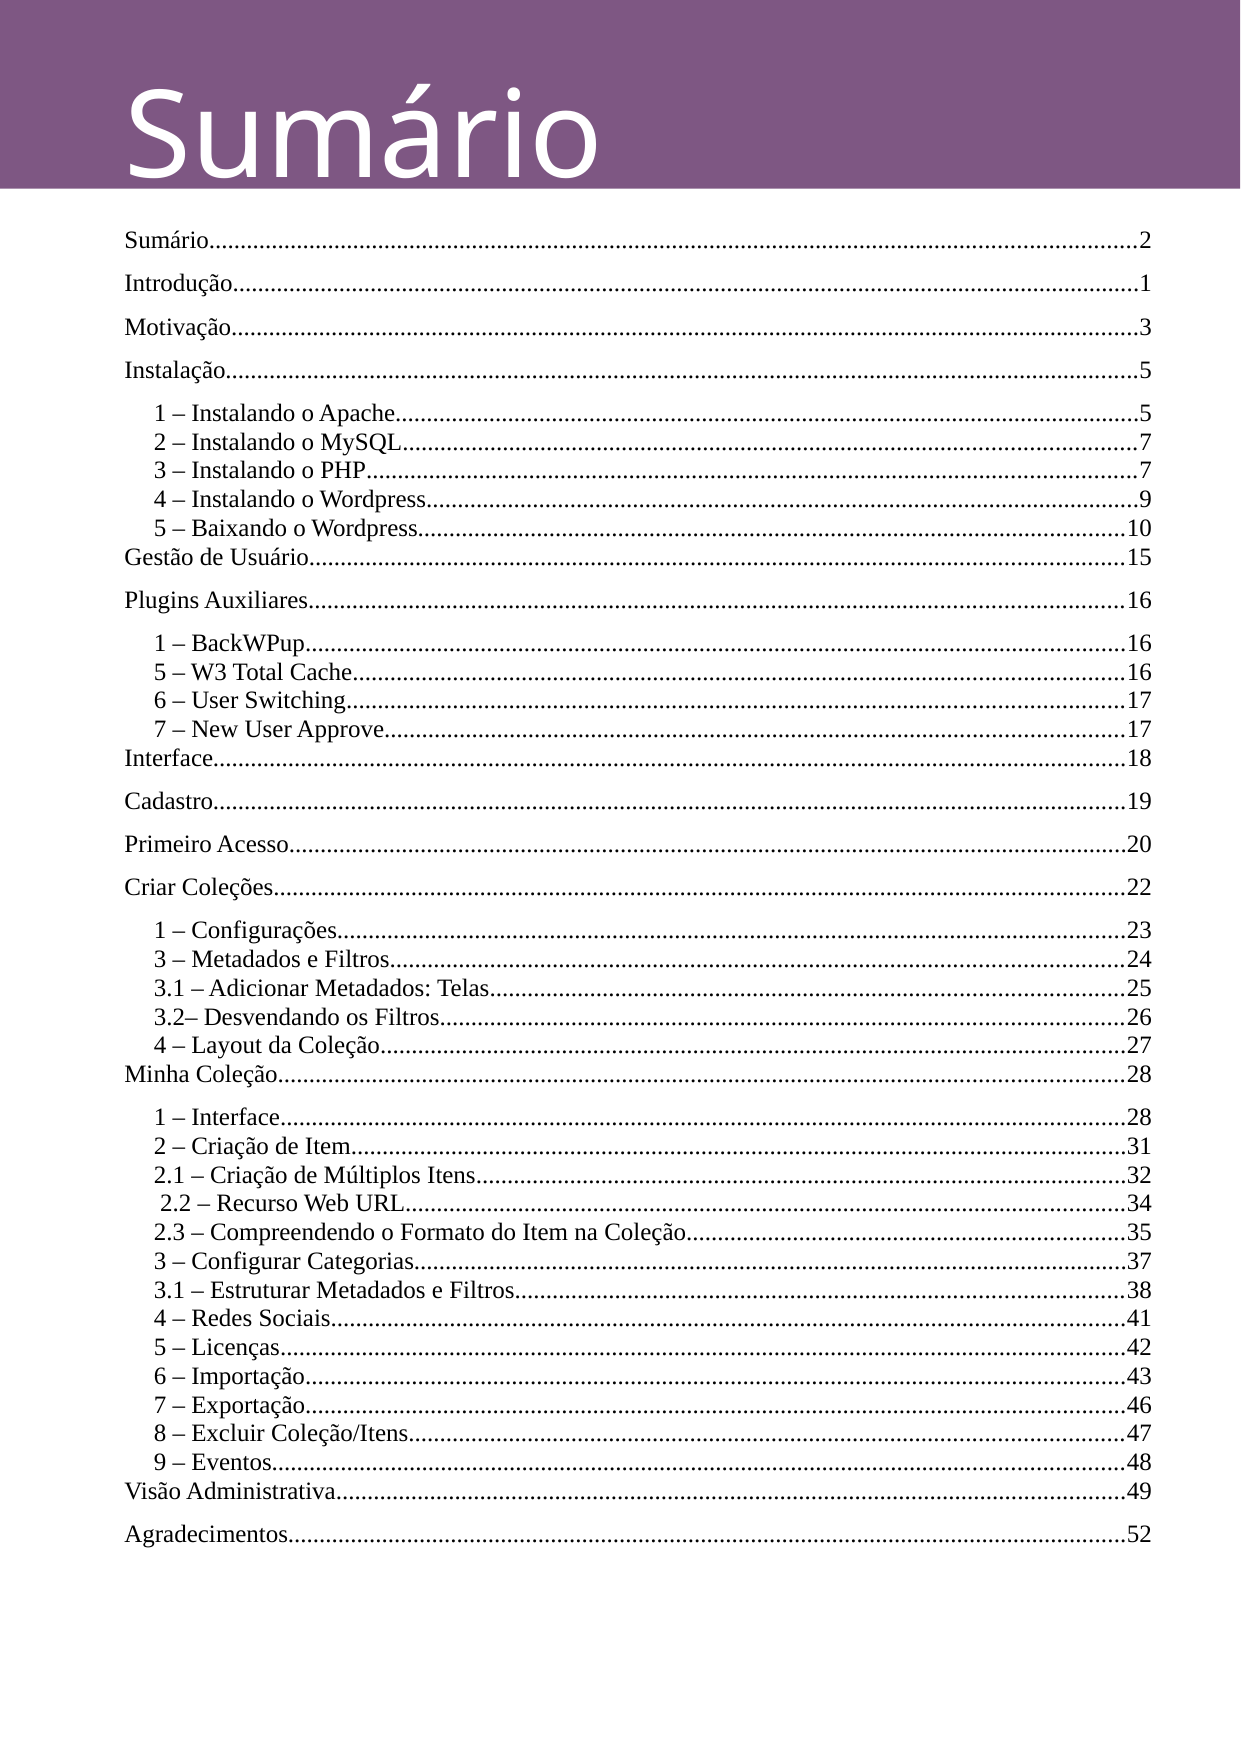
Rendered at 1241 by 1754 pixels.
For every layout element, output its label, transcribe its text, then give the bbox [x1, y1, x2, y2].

text 6 – User Switching 17 [153, 685, 1152, 714]
text Minha Coleção 28 [124, 1059, 1152, 1088]
text Introdução 1 [124, 268, 1152, 297]
text Plugins Auxiliares 16 [124, 585, 1152, 613]
text 2 – Instalando o MySQL 7 [153, 427, 1152, 455]
text 7 – New User Approve 17 [153, 714, 1152, 743]
text 3.2– Desvendando os Filtros 26 [153, 1002, 1152, 1030]
text 5 – Licenças 42 [153, 1332, 1152, 1361]
text 1 – Instalando o Apache 5 [153, 398, 1152, 427]
text Sumário 2 [124, 225, 1152, 254]
text 5 – W3 Total Cache 16 [153, 657, 1152, 685]
text 2 – Criação de Item 31 [153, 1131, 1152, 1160]
text 6 – Importação 43 [153, 1361, 1152, 1390]
text 1 – Interface 28 [153, 1102, 1152, 1131]
text 1 – BackWPup 16 [153, 628, 1152, 657]
text 3.1 – Adicionar Metadados: Telas 25 [153, 973, 1152, 1002]
text Primeiro Acesso 20 [124, 829, 1152, 858]
text 7 – Exportação 46 [153, 1390, 1152, 1418]
text 4 – Layout da Coleção 27 [153, 1030, 1152, 1059]
text 3 – Configurar Categorias 37 [153, 1246, 1152, 1275]
text 4 – Instalando o Wordpress 9 [153, 484, 1152, 513]
text 2.2 – Recurso Web URL 34 [153, 1188, 1152, 1217]
text Motivação 3 [124, 312, 1152, 340]
text 3 – Metadados e Filtros 24 [153, 944, 1152, 973]
text Interface 18 [124, 743, 1152, 772]
text Gestão de Usuário 15 [124, 542, 1152, 570]
text Instalação 5 [124, 355, 1152, 383]
text 2.3 – Compreendendo o Formato do Item na Coleção 35 [153, 1217, 1152, 1246]
text Agradecimentos 52 [124, 1519, 1152, 1548]
text 9 – Eventos 48 [153, 1447, 1152, 1476]
text Criar Coleções 22 [124, 872, 1152, 901]
text 3.1 – Estruturar Metadados e Filtros 38 [153, 1275, 1152, 1303]
text 1 – Configurações 23 [153, 915, 1152, 944]
text Visão Administrativa 49 [124, 1476, 1152, 1505]
text 5 – Baixando o Wordpress 10 [153, 513, 1152, 542]
text 8 – Excluir Coleção/Itens 47 [153, 1418, 1152, 1447]
text 4 – Redes Sociais 41 [153, 1303, 1152, 1332]
text Cadastro 19 [124, 786, 1152, 815]
subtitle Sumário [124, 189, 1152, 213]
text 3 – Instalando o PHP 7 [153, 455, 1152, 484]
text 2.1 – Criação de Múltiplos Itens 32 [153, 1160, 1152, 1188]
